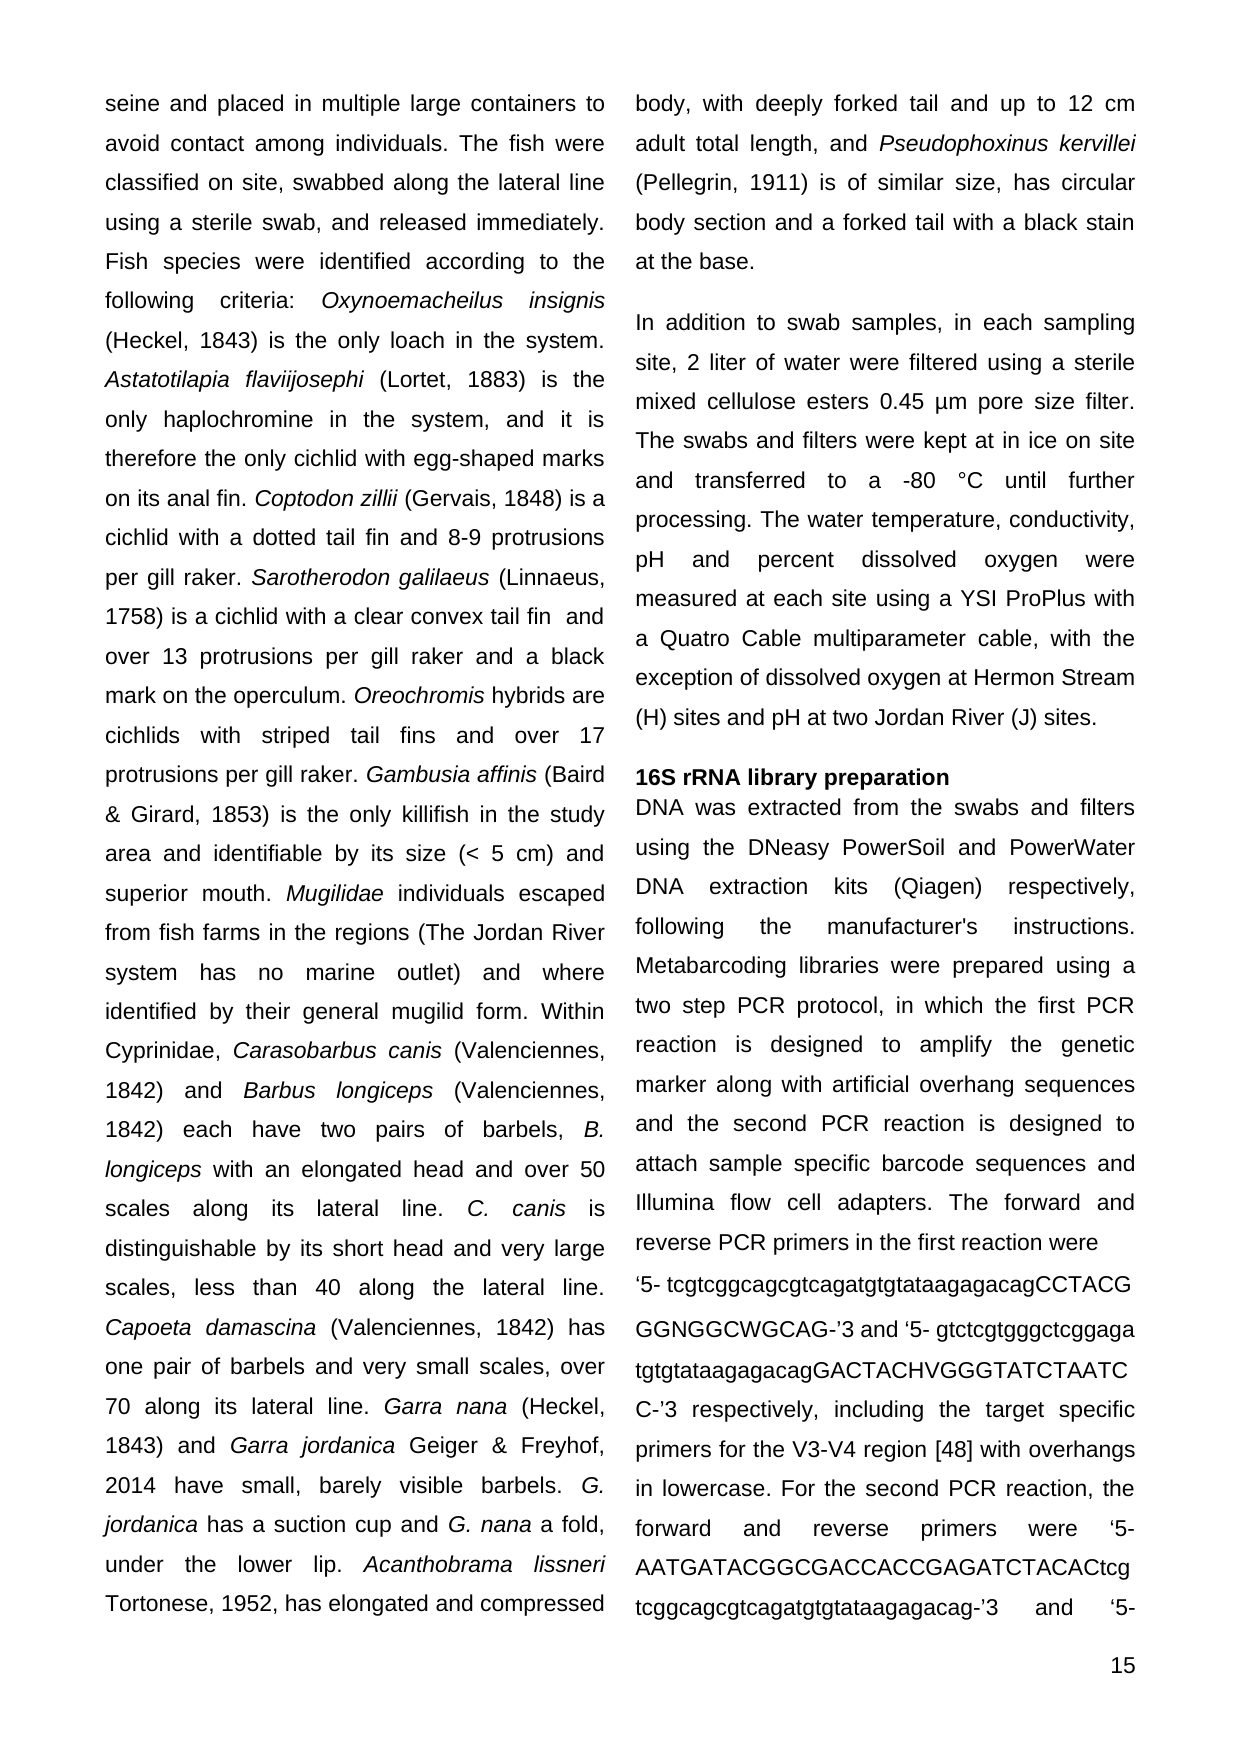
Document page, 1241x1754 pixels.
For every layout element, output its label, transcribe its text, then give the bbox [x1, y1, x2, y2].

text 16S rRNA library preparation [635, 764, 1136, 791]
text DNA was extracted from the swabs and filters using the DNeasy PowerSoil and PowerWater DNA extraction kits (Qiagen) respectively, following the manufacturer's instructions. Metabarcoding libraries were prepared using a two step PCR protocol, in which the first PCR reaction is designed to amplify the genetic marker along with artificial overhang sequences and the second PCR reaction is designed to attach sample specific barcode sequences and Illumina flow cell adapters. The forward and reverse PCR primers in the first reaction were [635, 794, 1136, 1255]
text body, with deeply forked tail and up to 12 cm adult total length, and Pseudophoxinus kervillei (Pellegrin, 1911) is of similar size, has circular body section and a forked tail with a black stain at the base. [635, 90, 1136, 275]
text seine and placed in multiple large containers to avoid contact among individuals. The fish were classified on site, swabbed along the lateral line using a sterile swab, and released immediately. Fish species were identified according to the following criteria: Oxynoemacheilus insignis (Heckel, 1843) is the only loach in the system. Astatotilapia flaviijosephi (Lortet, 1883) is the only haplochromine in the system, and it is therefore the only cichlid with egg-shaped marks on its anal fin. Coptodon zillii (Gervais, 1848) is a cichlid with a dotted tail fin and 8-9 protrusions per gill raker. Sarotherodon galilaeus (Linnaeus, 1758) is a cichlid with a clear convex tail fin and over 13 protrusions per gill raker and a black mark on the operculum. Oreochromis hybrids are cichlids with striped tail fins and over 17 protrusions per gill raker. Gambusia affinis (Baird & Girard, 1853) is the only killifish in the study area and identifiable by its size (< 5 cm) and superior mouth. Mugilidae individuals escaped from fish farms in the regions (The Jordan River system has no marine outlet) and where identified by their general mugilid form. Within Cyprinidae, Carasobarbus canis (Valenciennes, 1842) and Barbus longiceps (Valenciennes, 1842) each have two pairs of barbels, B. longiceps with an elongated head and over 50 scales along its lateral line. C. canis is distinguishable by its short head and very large scales, less than 40 along the lateral line. Capoeta damascina (Valenciennes, 1842) has one pair of barbels and very small scales, over 70 along its lateral line. Garra nana (Heckel, 1843) and Garra jordanica Geiger & Freyhof, 2014 have small, barely visible barbels. G. jordanica has a suction cup and G. nana a fold, under the lower lip. Acanthobrama lissneri Tortonese, 1952, has elongated and compressed [105, 90, 605, 1617]
text In addition to swab samples, in each sampling site, 2 liter of water were filtered using a sterile mixed cellulose esters 0.45 µm pore size filter. The swabs and filters were kept at in ice on site and transferred to a -80 °C until further processing. The water temperature, conductivity, pH and percent dissolved oxygen were measured at each site using a YSI ProPlus with a Quatro Cable multiparameter cable, with the exception of dissolved oxygen at Hermon Stream (H) sites and pH at two Jordan River (J) sites. [635, 309, 1136, 730]
text ‘5- tcgtcggcagcgtcagatgtgtataagagacagCCTACGGGNGGCWGCAG-’3 and ‘5- gtctcgtgggctcggagatgtgtataagagacagGACTACHVGGGTATCTAATCC-’3 respectively, including the target specific primers for the V3-V4 region [48] with overhangs in lowercase. For the second PCR reaction, the forward and reverse primers were ‘5-AATGATACGGCGACCACCGAGATCTACACtcgtcggcagcgtcagatgtgtataagagacag-’3 and ‘5- [635, 1268, 1136, 1620]
